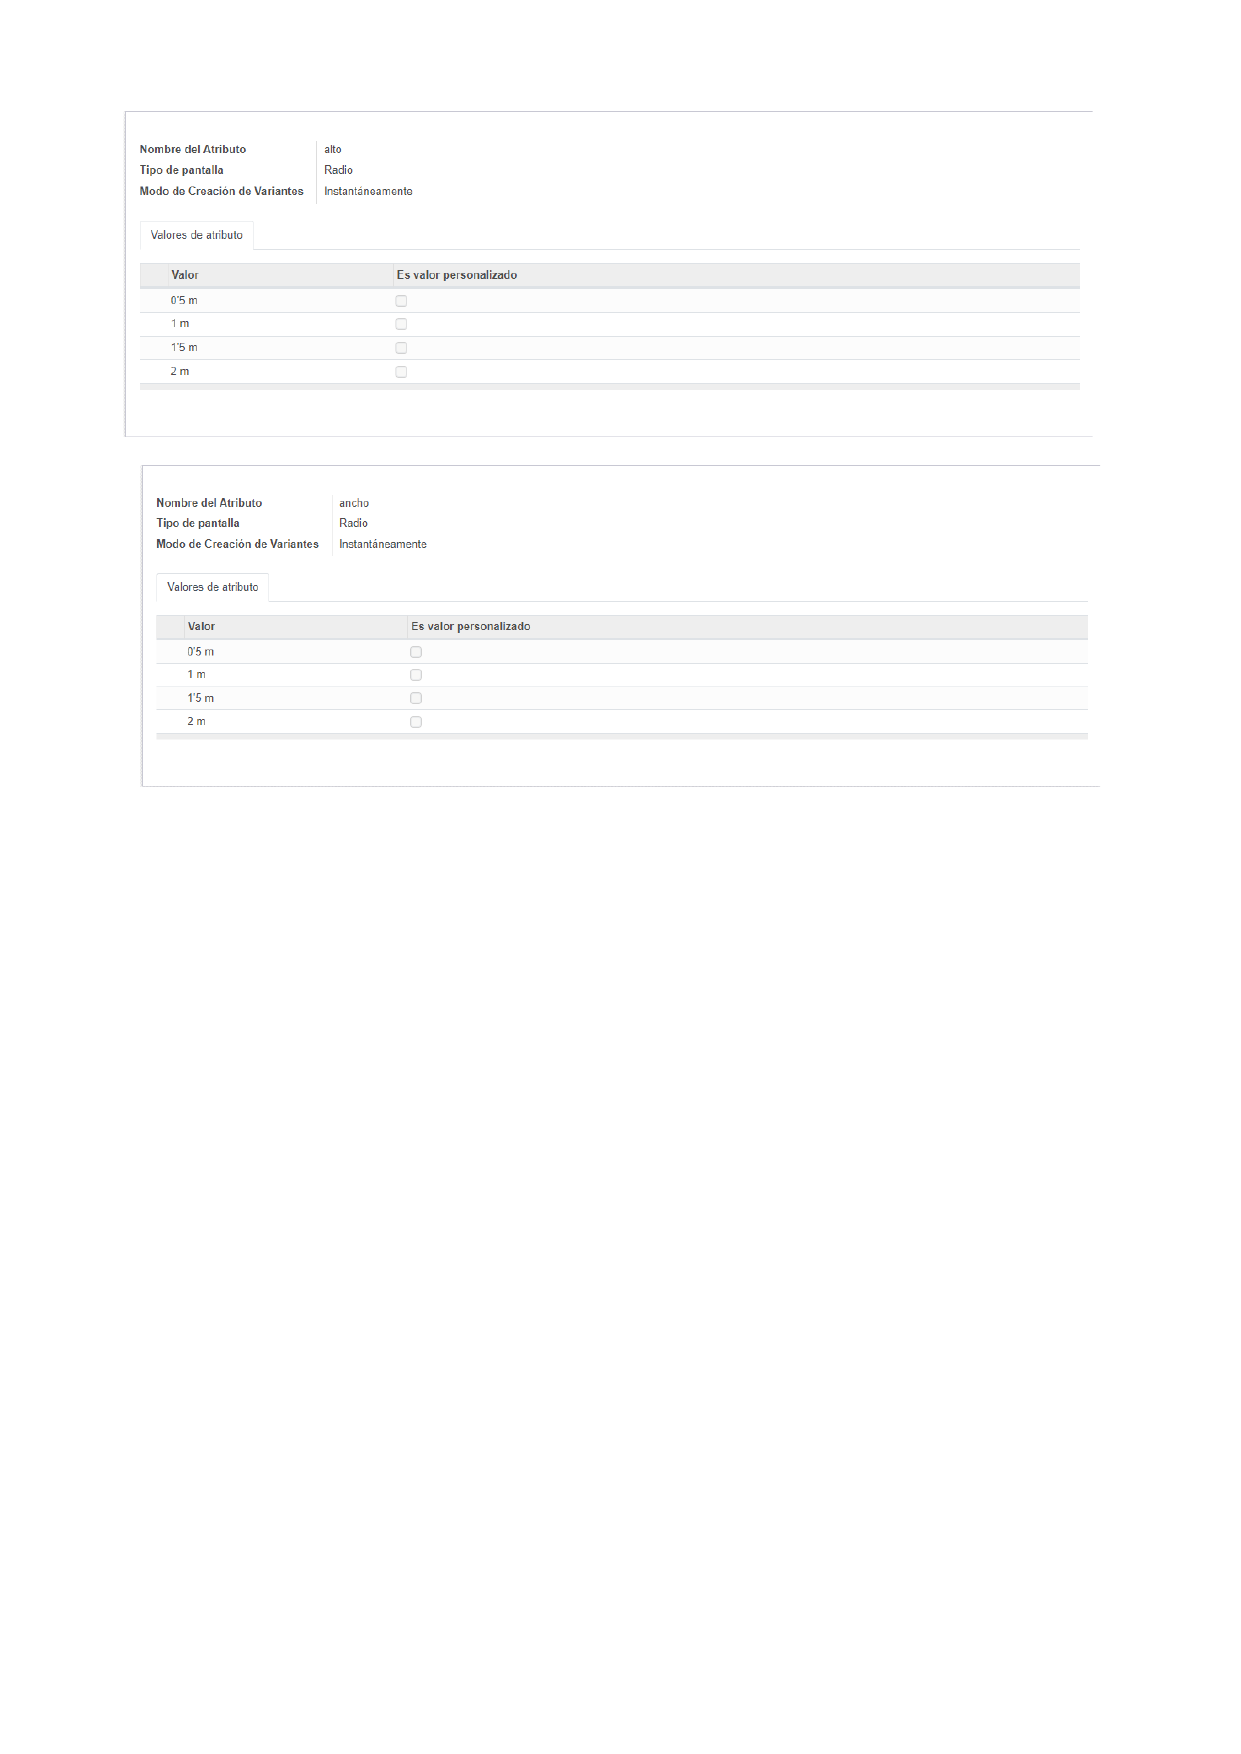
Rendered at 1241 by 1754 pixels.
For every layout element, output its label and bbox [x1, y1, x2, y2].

picture [140, 465, 1100, 787]
picture [123, 111, 1093, 437]
